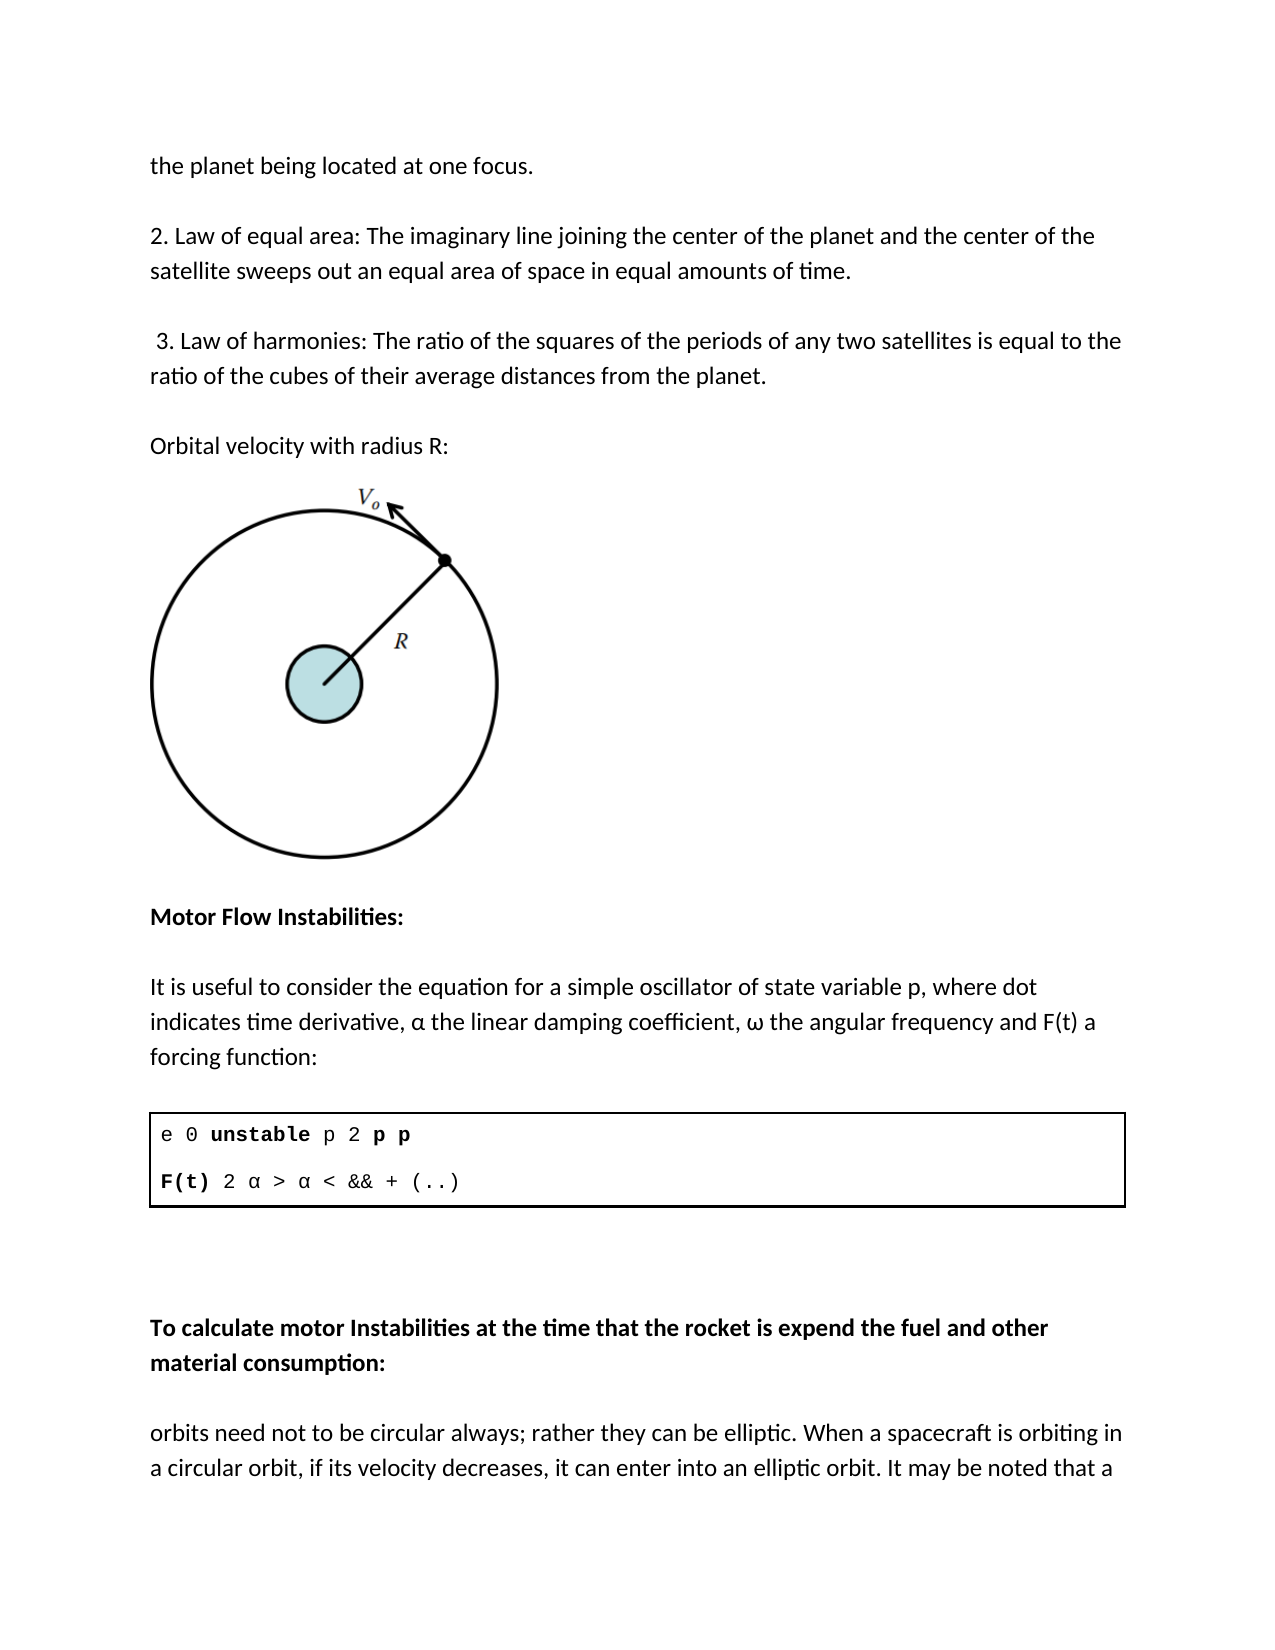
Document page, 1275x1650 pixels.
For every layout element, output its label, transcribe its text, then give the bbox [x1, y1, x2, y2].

text 3. Law of harmonies: The ratio of the squares of the periods of any two satellites is equal to the ratio of the cubes of their average distances from the planet. [150, 325, 1125, 391]
text Motor Flow Instabilities: [150, 902, 1125, 932]
picture [150, 465, 508, 863]
text To calculate motor Instabilities at the time that the rocket is expend the fuel and other material consumption: [150, 1312, 1125, 1378]
table_header e 0 unstable p 2 p p F(t) 2 α > α < && + (..) [151, 1114, 1124, 1205]
text It is useful to consider the equation for a simple oscillator of state variable p, where dot indicates time derivative, α the linear damping coefficient, ω the angular frequency and F(t) a forcing function: [150, 972, 1125, 1072]
text Orbital velocity with radius R: [150, 430, 1125, 461]
text the planet being located at one focus. [150, 150, 1125, 181]
text orbits need not to be circular always; rather they can be elliptic. When a spacecraft is orbiting in a circular orbit, if its velocity decreases, it can enter into an elliptic orbit. It may be noted that a [150, 1417, 1125, 1483]
text 2. Law of equal area: The imaginary line joining the center of the planet and the center of the satellite sweeps out an equal area of space in equal amounts of time. [150, 220, 1125, 286]
